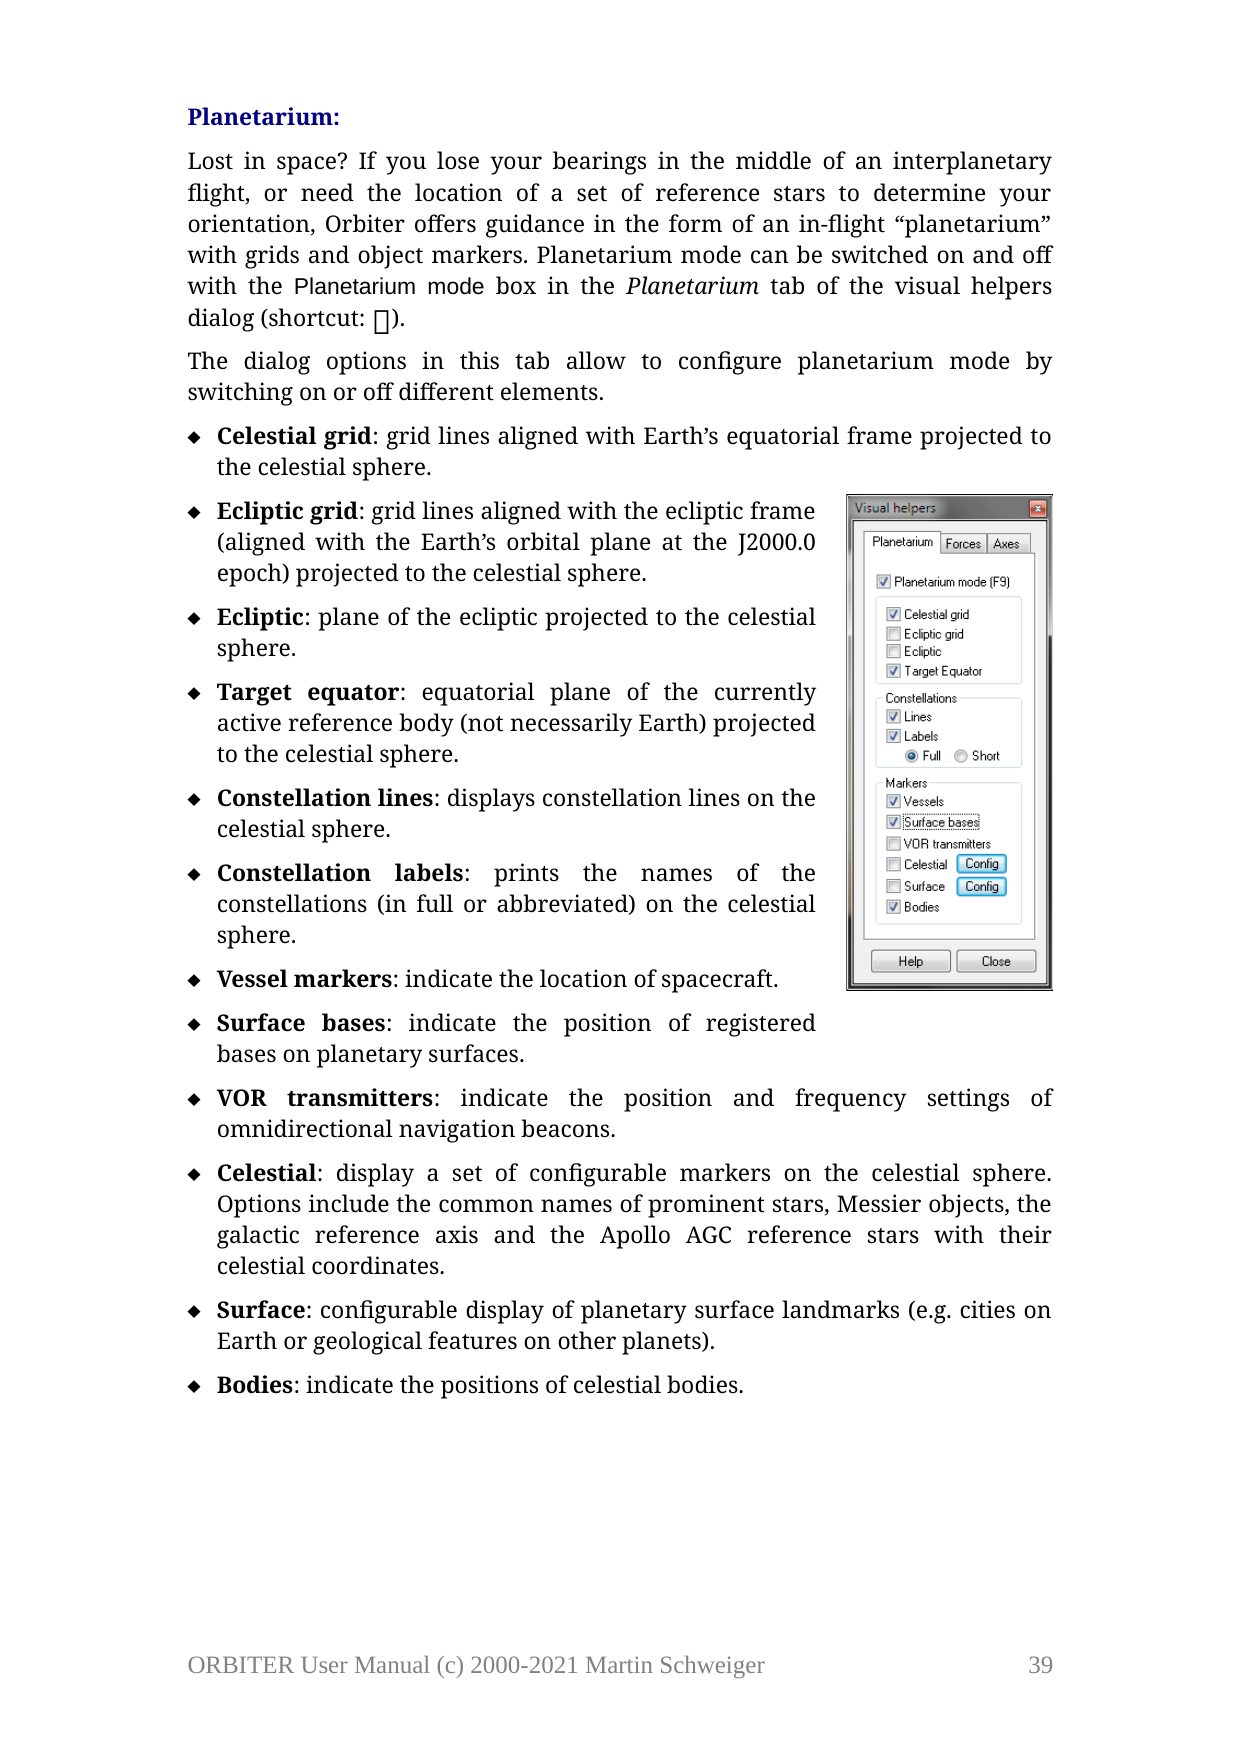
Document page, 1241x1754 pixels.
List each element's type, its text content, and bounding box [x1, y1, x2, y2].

list Vessel markers: indicate the location of spacecraft. [187, 963, 1053, 994]
list Constellation labels: prints the names of the constellations (in full or abbreviated) on the celestial sphere. [187, 856, 846, 950]
list Bodies: indicate the positions of celestial bodies. [187, 1368, 1053, 1399]
list Surface: configurable display of planetary surface landmarks (e.g. cities on Earth or geological features on other planets). [187, 1293, 1053, 1356]
list Target equator: equatorial plane of the currently active reference body (not necessarily Earth) projected to the celestial sphere. [187, 675, 846, 769]
subtitle Planetarium: [187, 100, 1053, 132]
text The dialog options in this tab allow to configure planetarium mode by switching on or off different elements. [187, 344, 1053, 407]
list VOR transmitters: indicate the position and frequency settings of omnidirectional navigation beacons. [187, 1081, 1053, 1144]
list Ecliptic: plane of the ecliptic projected to the celestial sphere. [187, 601, 846, 663]
list Surface bases: indicate the position of registered bases on planetary surfaces. [187, 1006, 1053, 1069]
text Lost in space? If you lose your bearings in the middle of an interplanetary flight, or need the location of a set of reference stars to determine your orientation, Orbiter offers guidance in the form of an in-flight “planetarium” with grids and object markers. Planetarium mode can be switched on and off with the Planetarium mode box in the Planetarium tab of the visual helpers dialog (shortcut: ). [187, 145, 1053, 332]
list Constellation lines: displays constellation lines on the celestial sphere. [187, 782, 846, 844]
list Ecliptic grid: grid lines aligned with the ecliptic frame (aligned with the Earth’s orbital plane at the J2000.0 epoch) projected to the celestial sphere. [187, 494, 846, 588]
picture [846, 494, 1053, 991]
list Celestial: display a set of configurable markers on the celestial sphere. Options include the common names of prominent stars, Messier objects, the galactic reference axis and the Apollo AGC reference stars with their celestial coordinates. [187, 1156, 1053, 1281]
list Celestial grid: grid lines aligned with Earth’s equatorial frame projected to the celestial sphere. [187, 419, 1053, 482]
